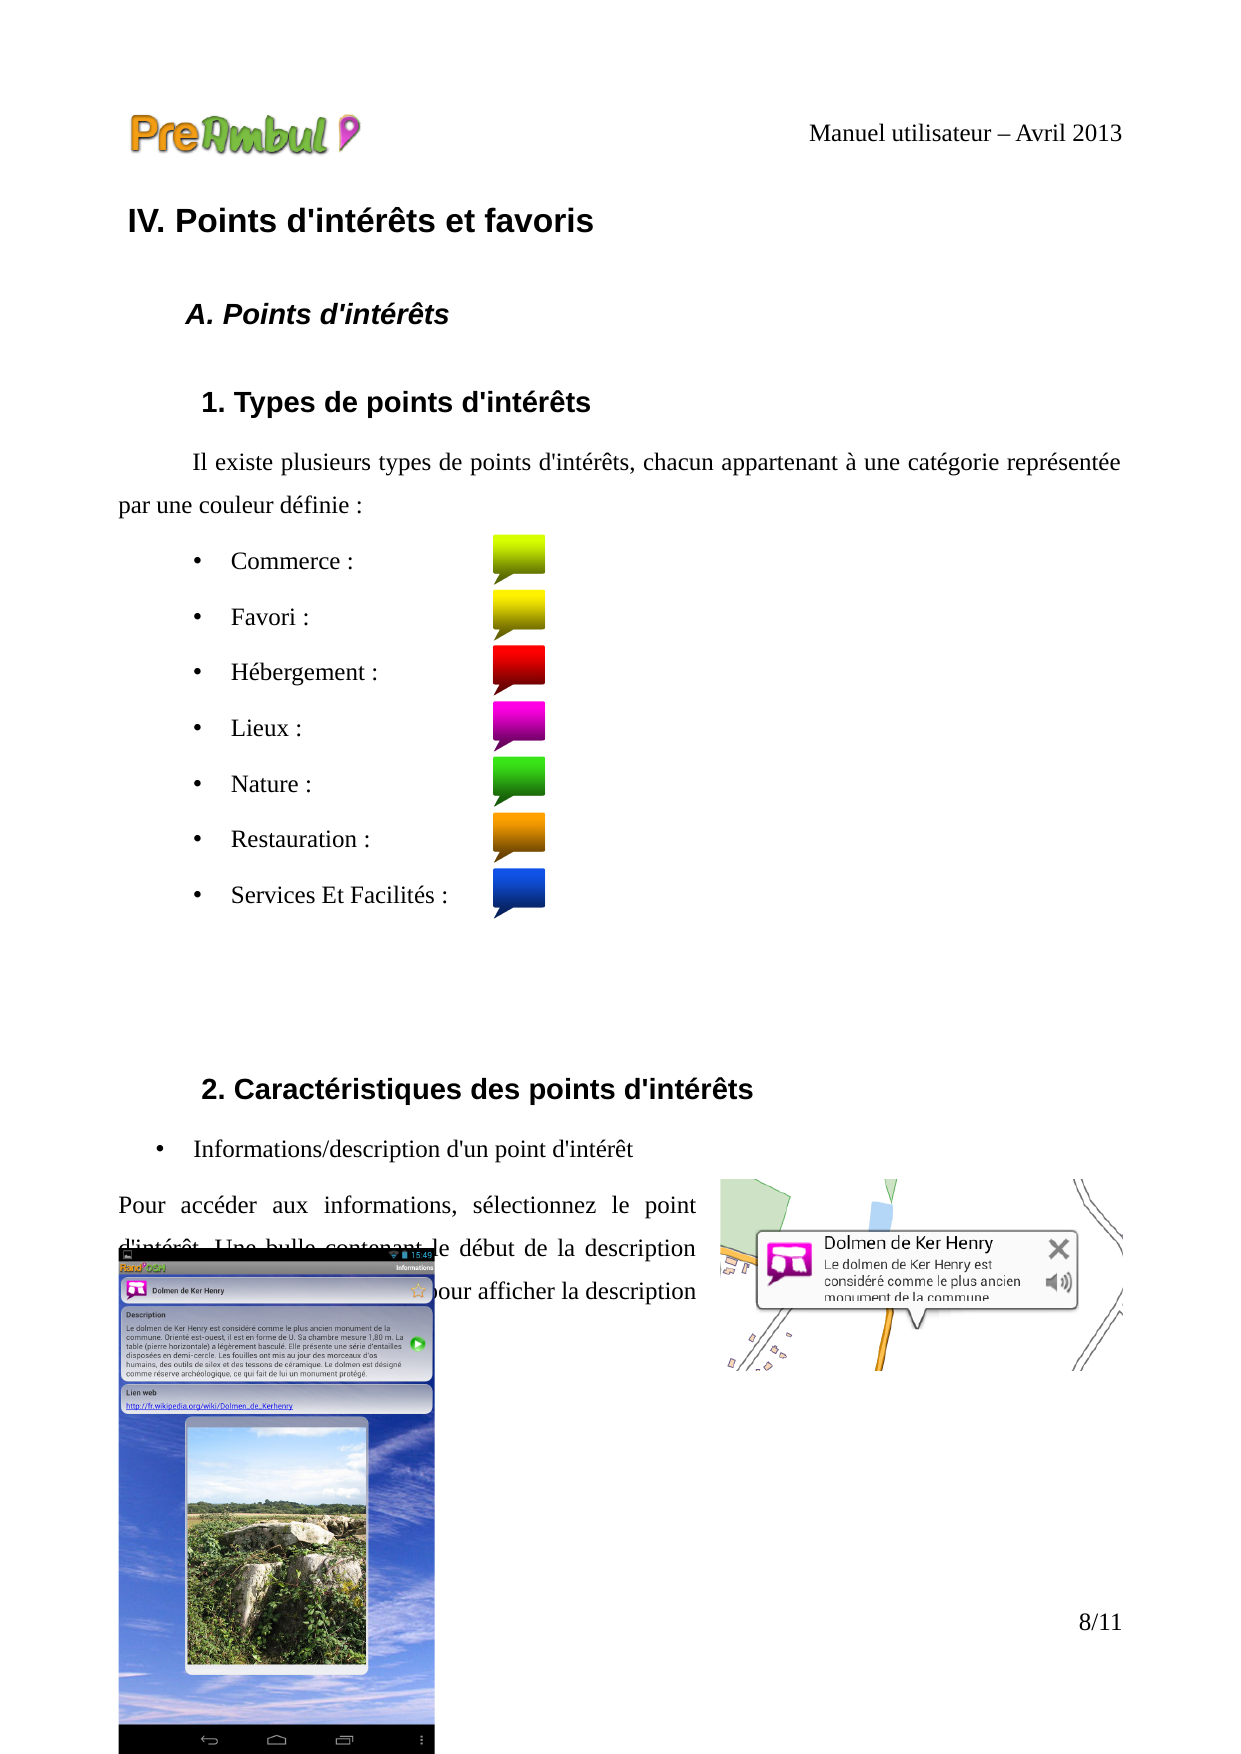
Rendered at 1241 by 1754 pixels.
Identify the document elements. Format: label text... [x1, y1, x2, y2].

picture [491, 588, 547, 698]
list Informations/description d'un point d'intérêt [156, 1134, 1122, 1163]
picture [491, 810, 547, 865]
picture [118, 1248, 435, 1754]
list [547, 602, 1122, 631]
subtitle Points d'intérêts [118, 297, 1122, 330]
list [547, 546, 1122, 575]
subtitle Types de points d'intérêts [118, 384, 1122, 418]
list Nature : [193, 769, 491, 797]
list [547, 880, 1122, 909]
picture [491, 532, 547, 587]
subtitle Caractéristiques des points d'intérêts [118, 1072, 1122, 1105]
picture [118, 103, 371, 162]
list [547, 657, 1122, 686]
picture [491, 699, 547, 754]
text Pour accéder aux informations, sélectionnez le point d'intérêt. Une bulle contenant le début de la description apparaît. Sélectionnez la bulle pour afficher la description détaillée du point d'intérêt. [118, 1190, 720, 1348]
list [547, 713, 1122, 742]
list Hébergement : [193, 657, 491, 686]
list Restauration : [193, 824, 491, 853]
list Favori : [193, 602, 491, 631]
text Il existe plusieurs types de points d'intérêts, chacun appartenant à une catégorie représentée par une couleur définie : [118, 447, 1122, 519]
list Commerce : [193, 546, 491, 575]
list Lieux : [193, 713, 491, 742]
picture [491, 755, 547, 809]
picture [491, 866, 547, 921]
list [547, 824, 1122, 853]
subtitle Points d'intérêts et favoris [118, 201, 1122, 240]
list Services Et Facilités : [193, 880, 491, 909]
list [547, 769, 1122, 797]
